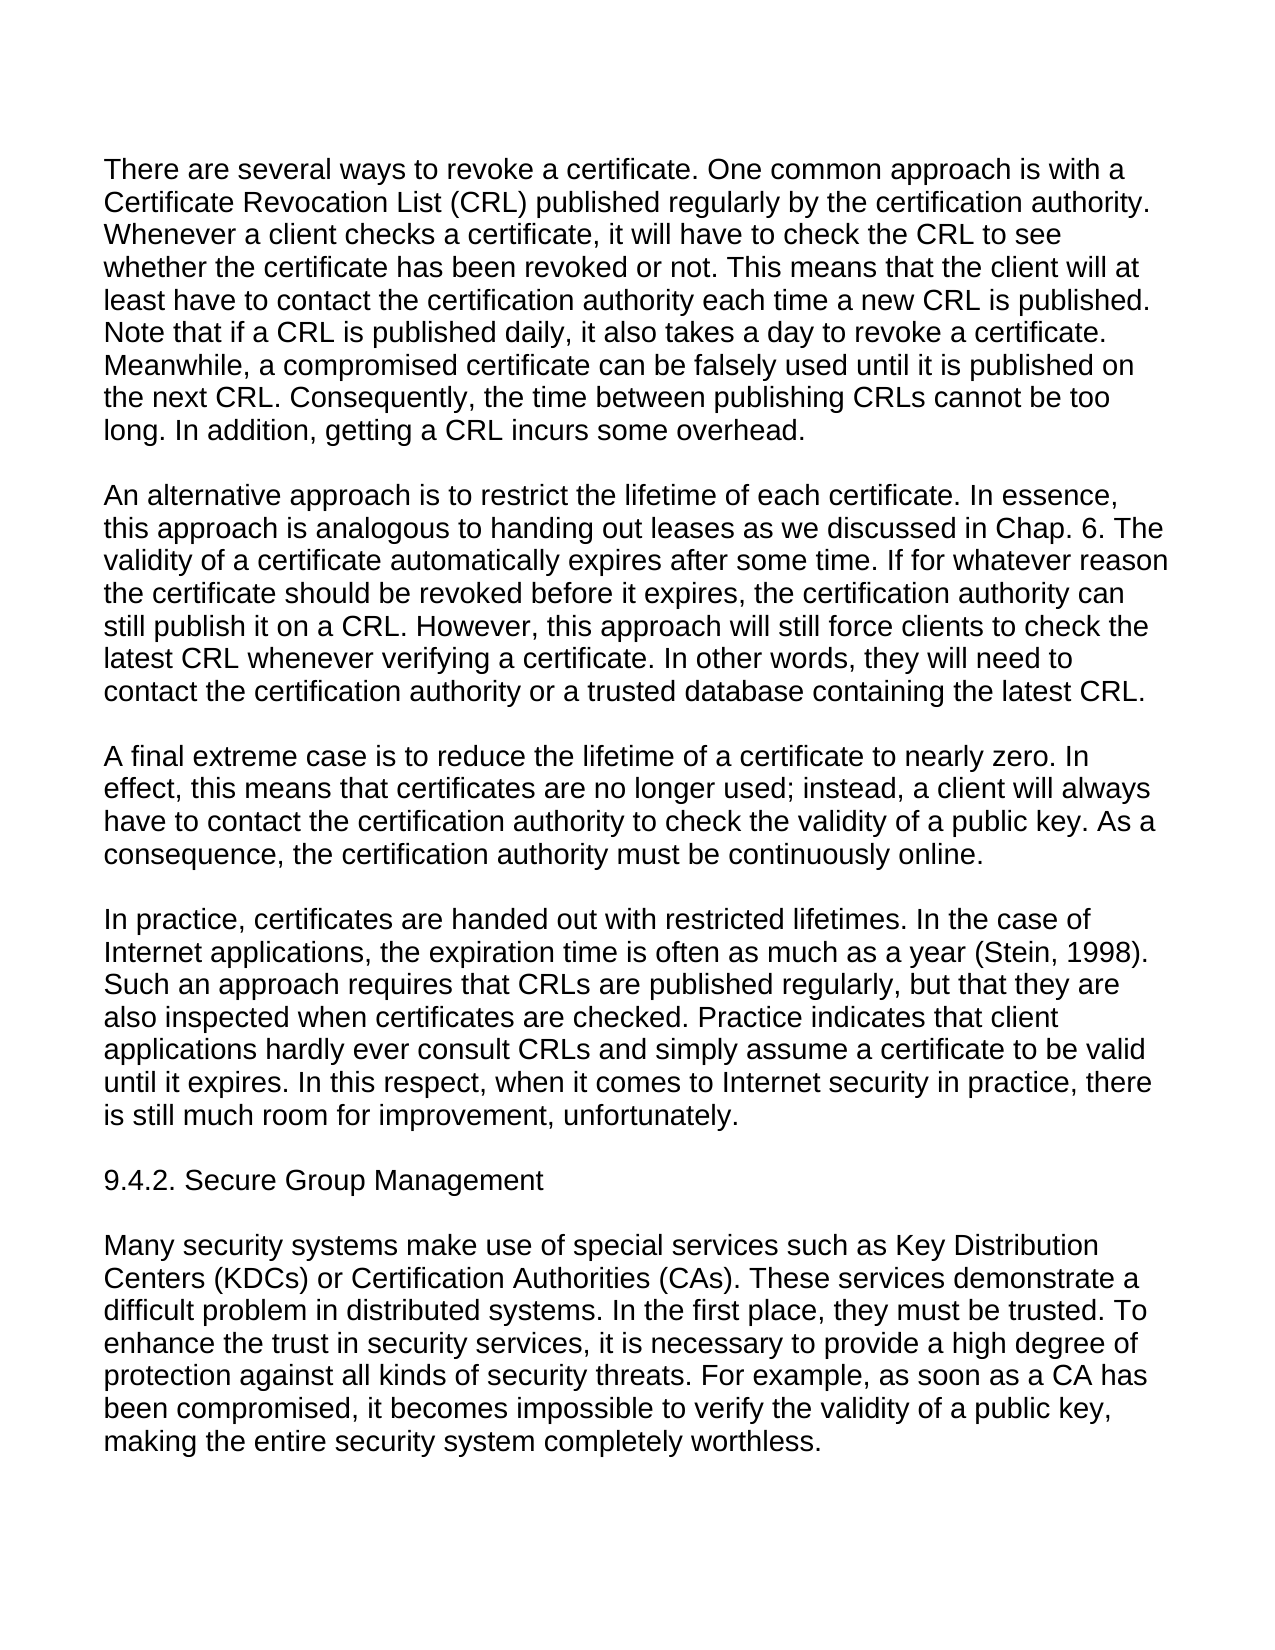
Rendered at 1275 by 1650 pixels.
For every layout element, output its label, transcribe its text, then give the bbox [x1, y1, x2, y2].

text 9.4.2. Secure Group Management [103, 1164, 1172, 1196]
text There are several ways to revoke a certificate. One common approach is with a Certificate Revocation List (CRL) published regularly by the certification authority. Whenever a client checks a certificate, it will have to check the CRL to see whether the certificate has been revoked or not. This means that the client will at least have to contact the certification authority each time a new CRL is published. Note that if a CRL is published daily, it also takes a day to revoke a certificate. Meanwhile, a compromised certificate can be falsely used until it is published on the next CRL. Consequently, the time between publishing CRLs cannot be too long. In addition, getting a CRL incurs some overhead. [103, 153, 1172, 446]
text In practice, certificates are handed out with restricted lifetimes. In the case of Internet applications, the expiration time is often as much as a year (Stein, 1998). Such an approach requires that CRLs are published regularly, but that they are also inspected when certificates are checked. Practice indicates that client applications hardly ever consult CRLs and simply assume a certificate to be valid until it expires. In this respect, when it comes to Internet security in practice, there is still much room for improvement, unfortunately. [103, 903, 1172, 1131]
text A final extreme case is to reduce the lifetime of a certificate to nearly zero. In effect, this means that certificates are no longer used; instead, a client will always have to contact the certification authority to check the validity of a public key. As a consequence, the certification authority must be continuously online. [103, 740, 1172, 870]
text An alternative approach is to restrict the lifetime of each certificate. In essence, this approach is analogous to handing out leases as we discussed in Chap. 6. The validity of a certificate automatically expires after some time. If for whatever reason the certificate should be revoked before it expires, the certification authority can still publish it on a CRL. However, this approach will still force clients to check the latest CRL whenever verifying a certificate. In other words, they will need to contact the certification authority or a trusted database containing the latest CRL. [103, 479, 1172, 707]
text Many security systems make use of special services such as Key Distribution Centers (KDCs) or Certification Authorities (CAs). These services demonstrate a difficult problem in distributed systems. In the first place, they must be trusted. To enhance the trust in security services, it is necessary to provide a high degree of protection against all kinds of security threats. For example, as soon as a CA has been compromised, it becomes impossible to verify the validity of a public key, making the entire security system completely worthless. [103, 1229, 1172, 1457]
